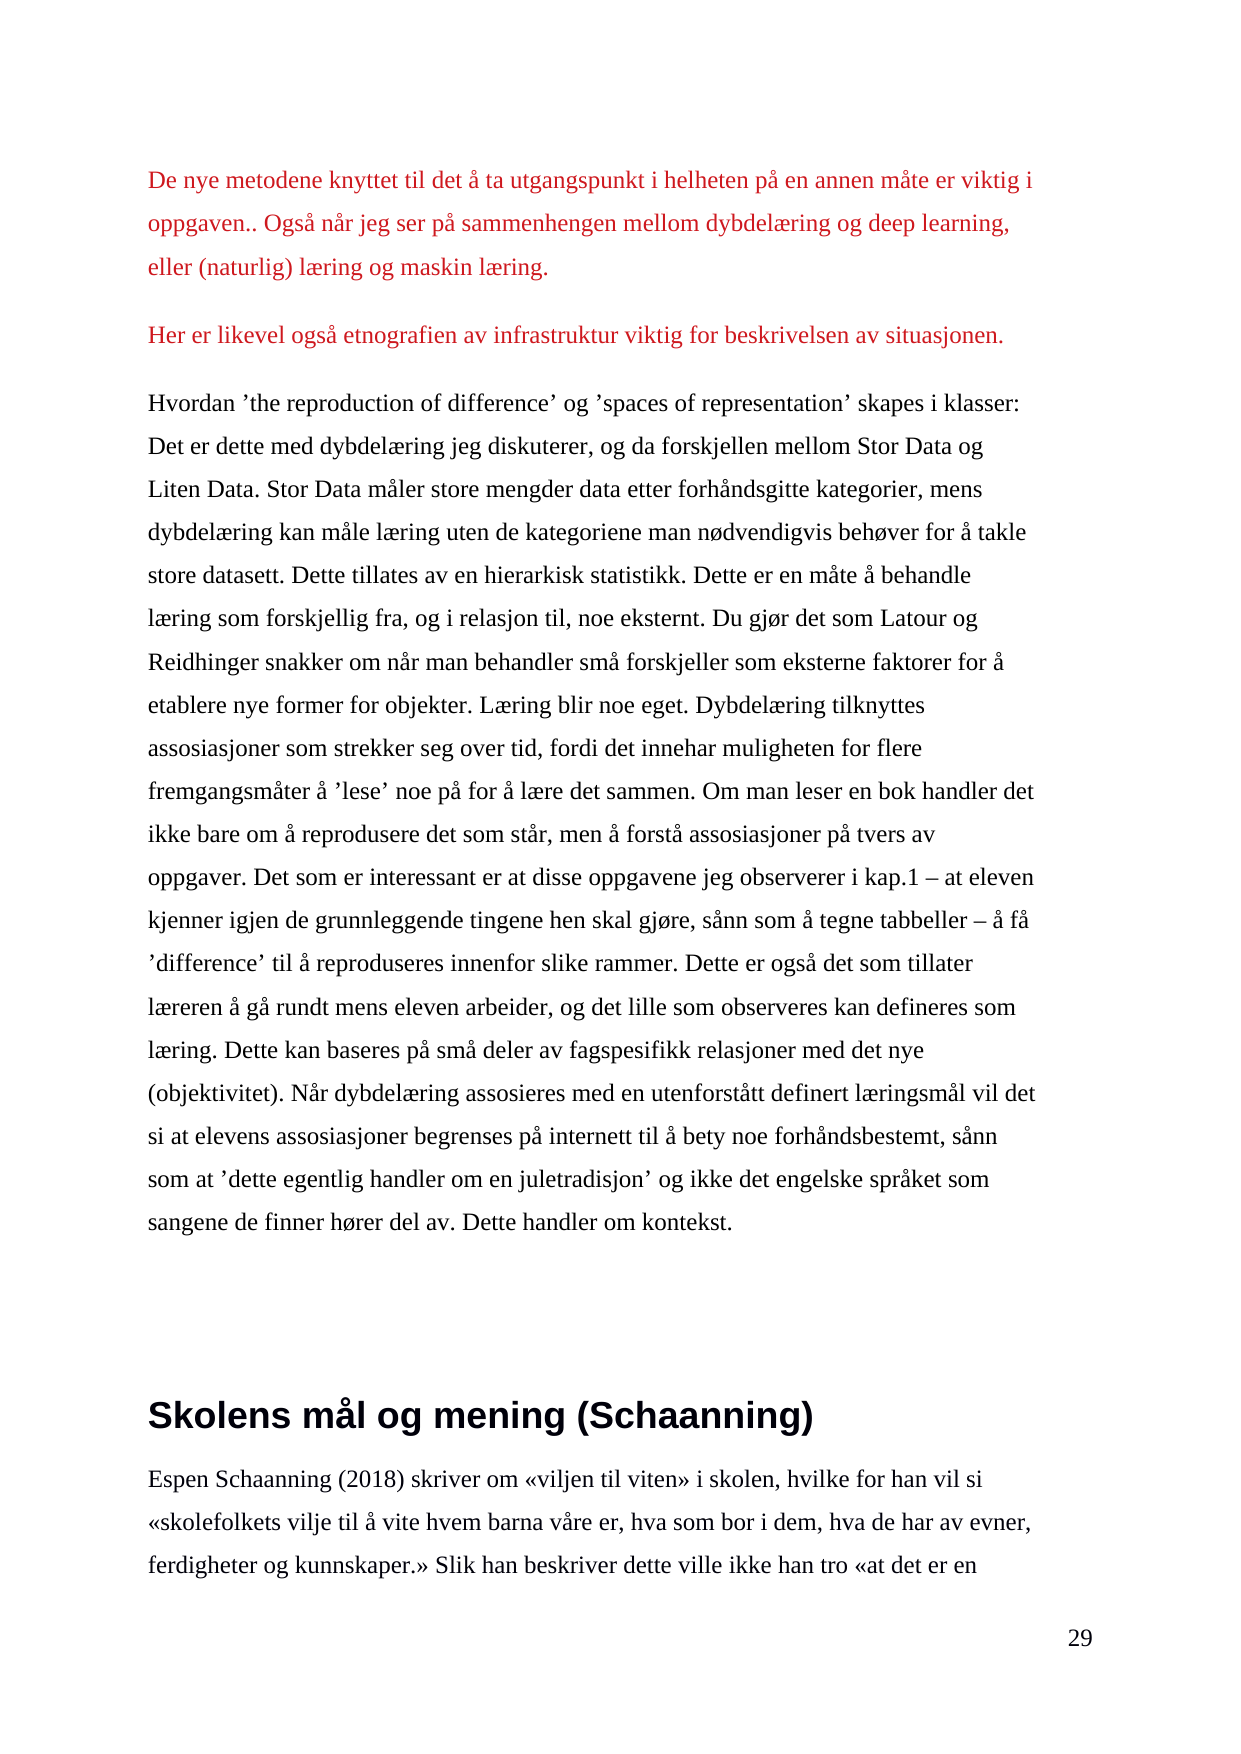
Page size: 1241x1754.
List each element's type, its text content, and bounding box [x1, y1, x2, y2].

text Her er likevel også etnografien av infrastruktur viktig for beskrivelsen av situasjonen. [148, 320, 1036, 348]
subtitle Skolens mål og mening (Schaanning) [148, 1393, 1092, 1437]
text Hvordan ’the reproduction of difference’ og ’spaces of representation’ skapes i klasser: Det er dette med dybdelæring jeg diskuterer, og da forskjellen mellom Stor Data og Liten Data. Stor Data måler store mengder data etter forhåndsgitte kategorier, mens dybdelæring kan måle læring uten de kategoriene man nødvendigvis behøver for å takle store datasett. Dette tillates av en hierarkisk statistikk. Dette er en måte å behandle læring som forskjellig fra, og i relasjon til, noe eksternt. Du gjør det som Latour og Reidhinger snakker om når man behandler små forskjeller som eksterne faktorer for å etablere nye former for objekter. Læring blir noe eget. Dybdelæring tilknyttes assosiasjoner som strekker seg over tid, fordi det innehar muligheten for flere fremgangsmåter å ’lese’ noe på for å lære det sammen. Om man leser en bok handler det ikke bare om å reprodusere det som står, men å forstå assosiasjoner på tvers av oppgaver. Det som er interessant er at disse oppgavene jeg observerer i kap.1 – at eleven kjenner igjen de grunnleggende tingene hen skal gjøre, sånn som å tegne tabbeller – å få ’difference’ til å reproduseres innenfor slike rammer. Dette er også det som tillater læreren å gå rundt mens eleven arbeider, og det lille som observeres kan defineres som læring. Dette kan baseres på små deler av fagspesifikk relasjoner med det nye (objektivitet). Når dybdelæring assosieres med en utenforstått definert læringsmål vil det si at elevens assosiasjoner begrenses på internett til å bety noe forhåndsbestemt, sånn som at ’dette egentlig handler om en juletradisjon’ og ikke det engelske språket som sangene de finner hører del av. Dette handler om kontekst. [148, 388, 1036, 1236]
text Espen Schaanning (2018) skriver om «viljen til viten» i skolen, hvilke for han vil si «skolefolkets vilje til å vite hvem barna våre er, hva som bor i dem, hva de har av evner, ferdigheter og kunnskaper.» Slik han beskriver dette ville ikke han tro «at det er en [148, 1464, 1092, 1579]
text De nye metodene knyttet til det å ta utgangspunkt i helheten på en annen måte er viktig i oppgaven.. Også når jeg ser på sammenhengen mellom dybdelæring og deep learning, eller (naturlig) læring og maskin læring. [148, 165, 1036, 280]
